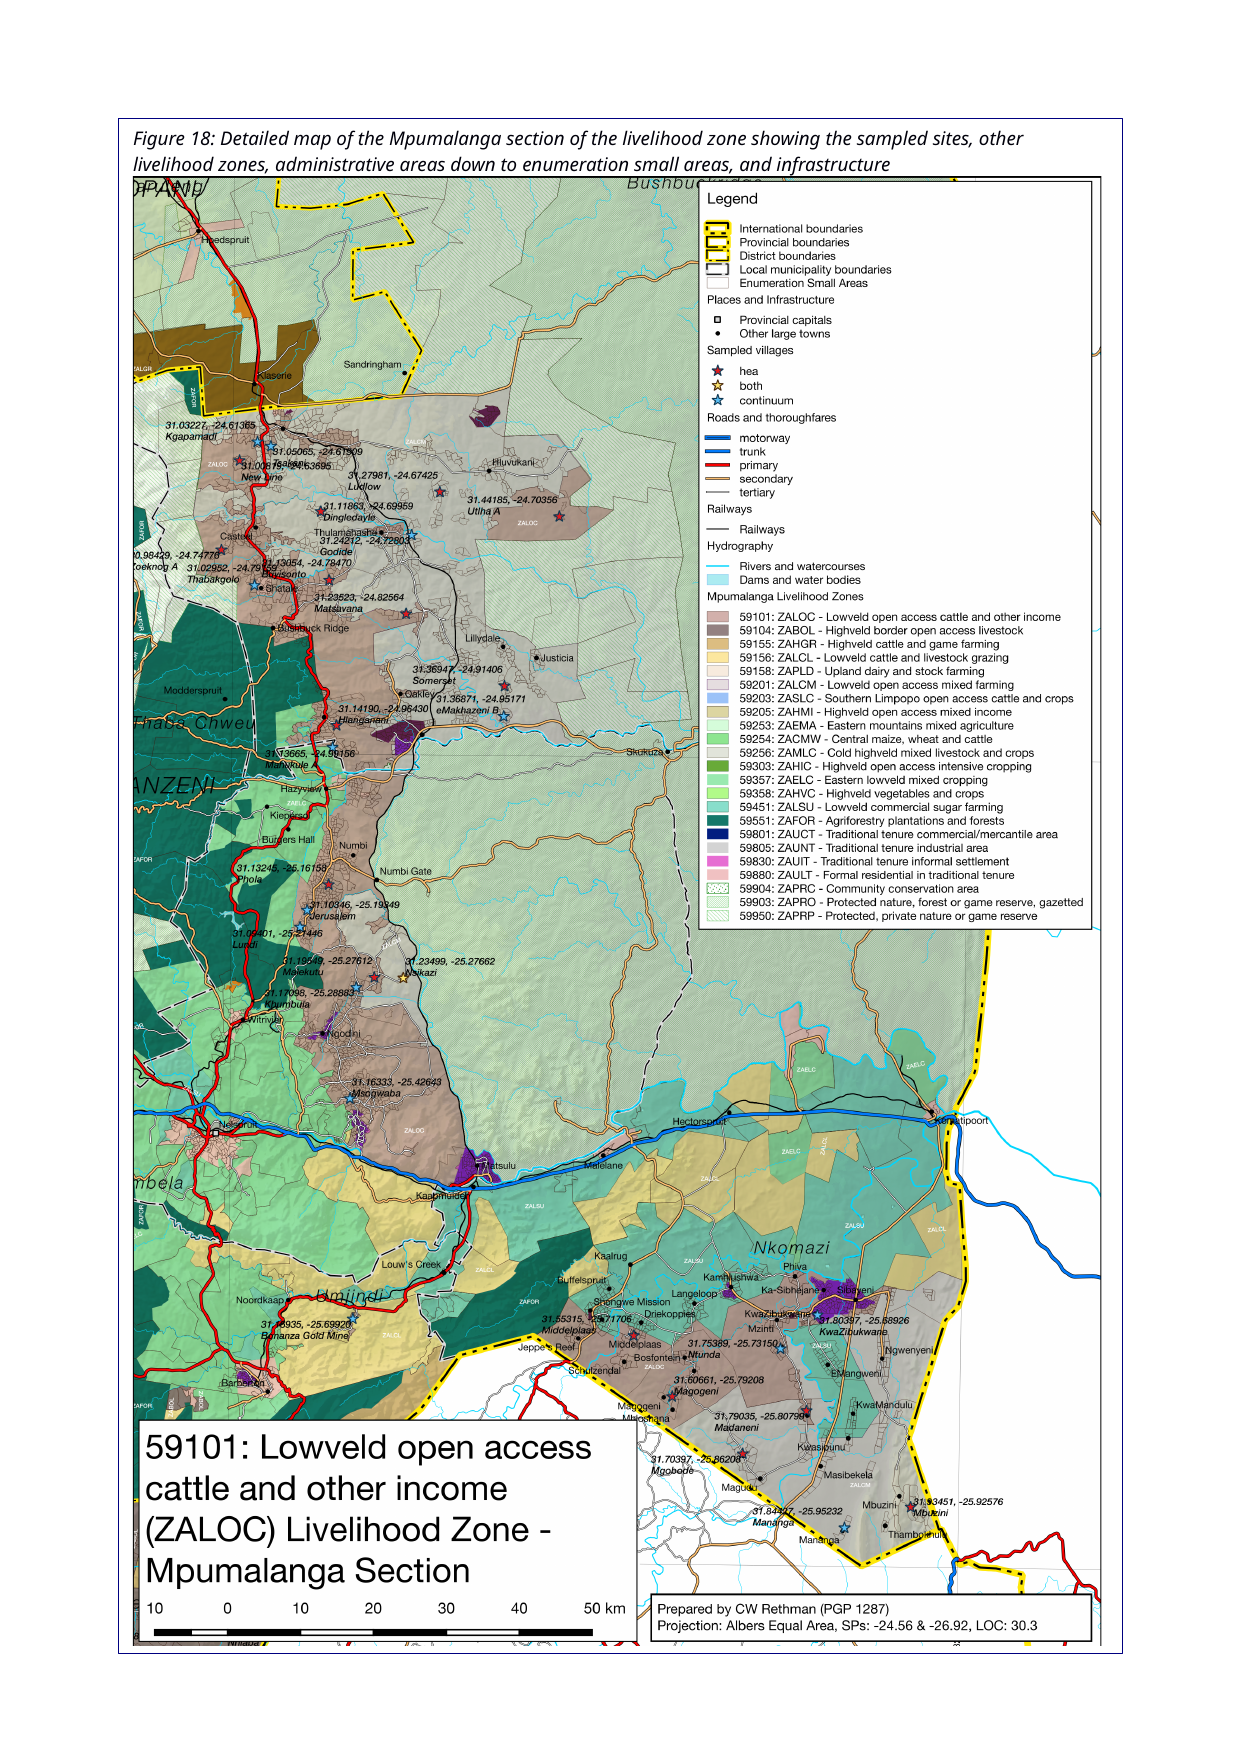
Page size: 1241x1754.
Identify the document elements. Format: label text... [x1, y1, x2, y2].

text Figure 18: Detailed map of the Mpumalanga section of the livelihood zone showing the sampled sites, other livelihood zones, administrative areas down to enumeration small areas, and infrastructure [133, 126, 1107, 177]
picture [132, 176, 1102, 1646]
